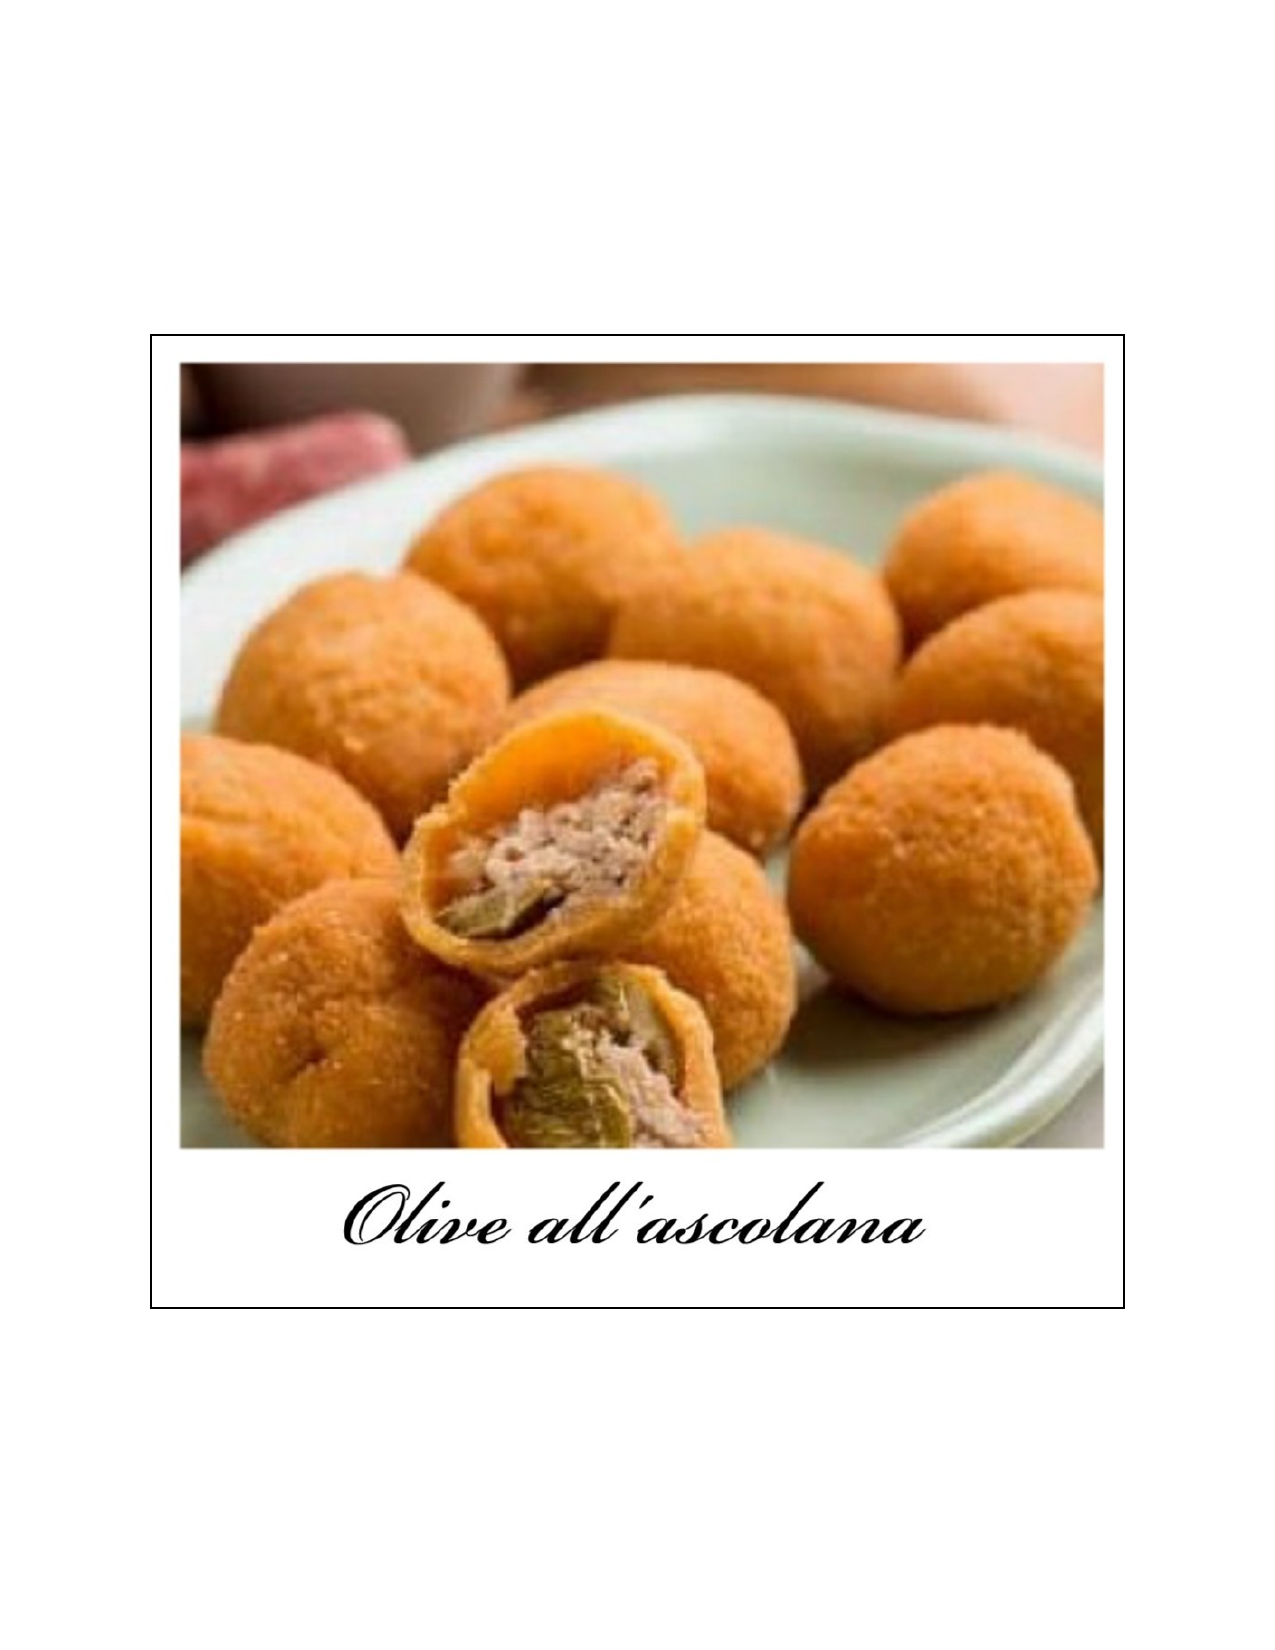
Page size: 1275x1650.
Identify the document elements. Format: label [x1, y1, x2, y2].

picture [155, 339, 1120, 1305]
